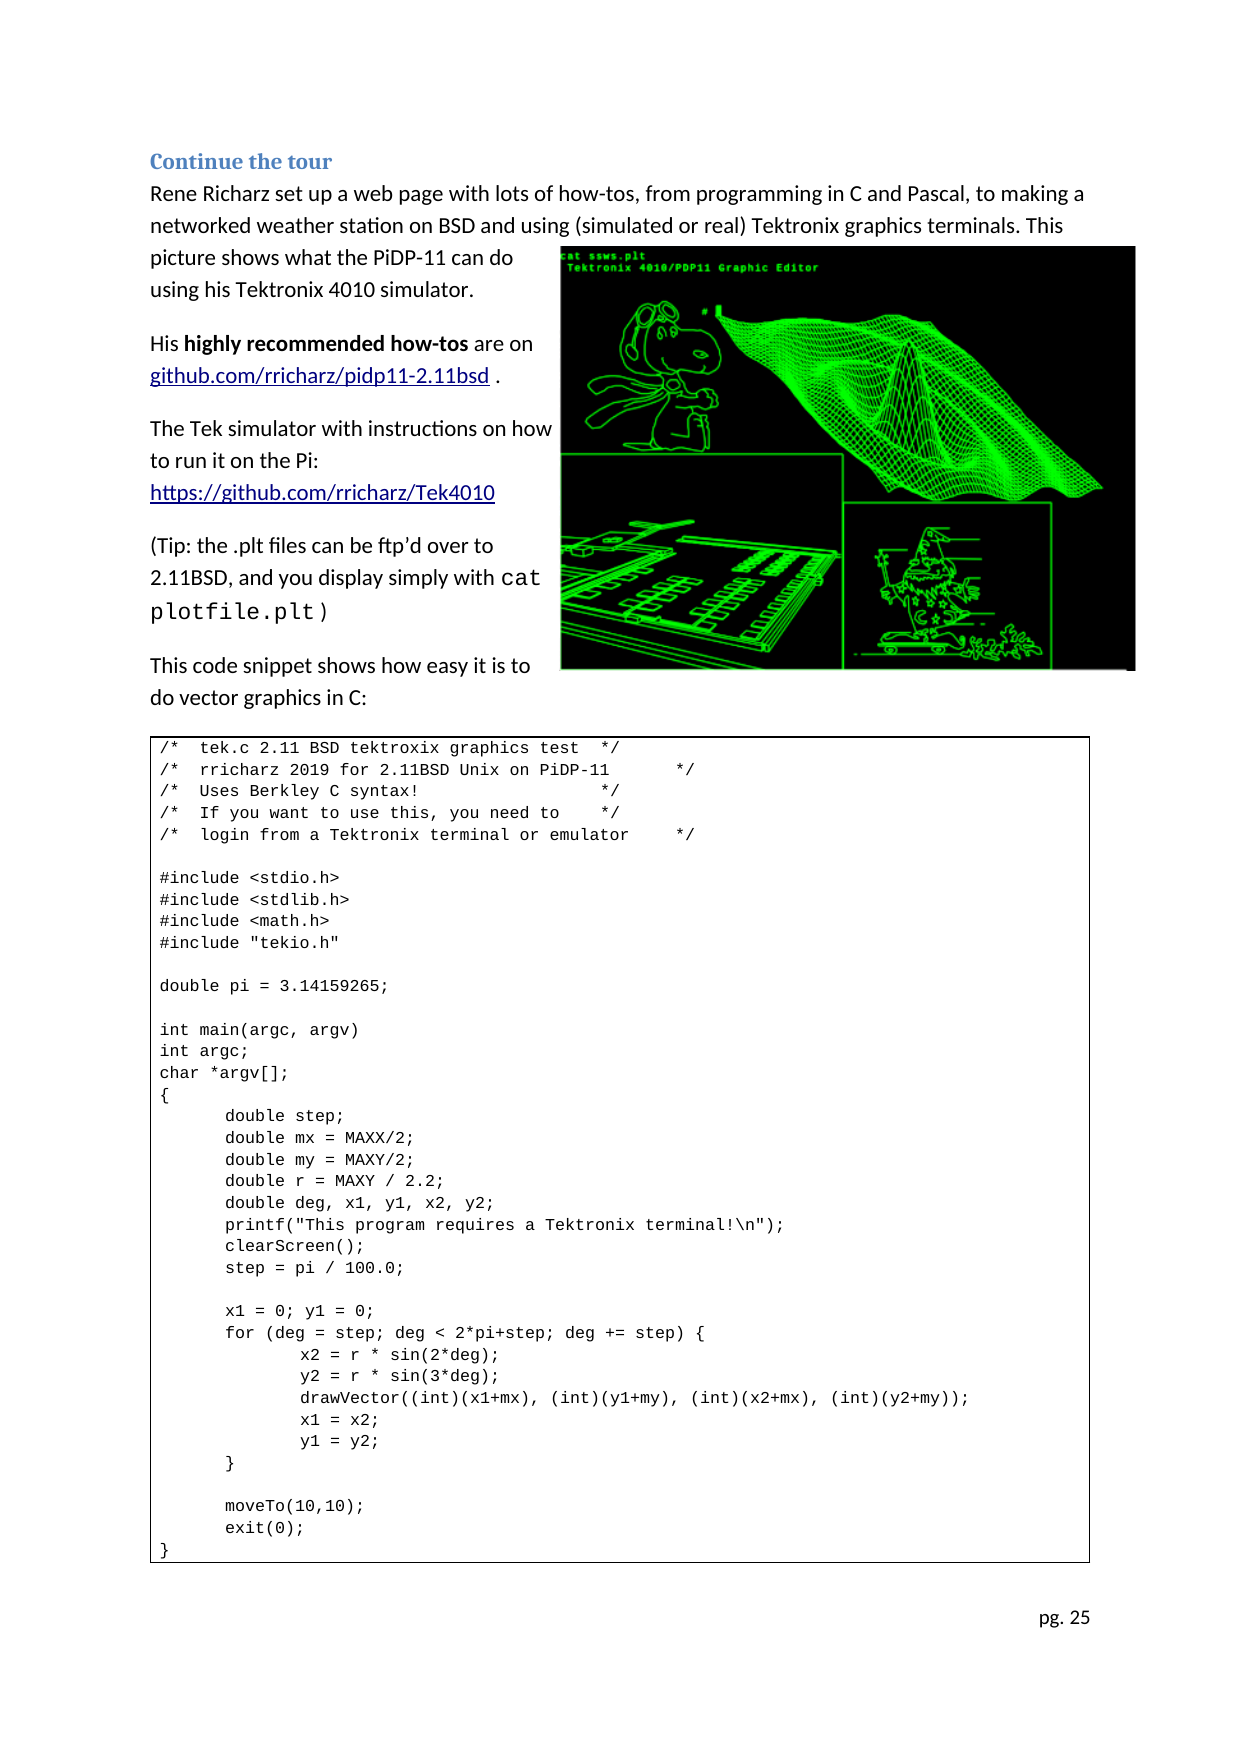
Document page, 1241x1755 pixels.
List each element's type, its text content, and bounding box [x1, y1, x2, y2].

text Rene Richarz set up a web page with lots of how-tos, from programming in C and Pascal, to making a networked weather station on BSD and using (simulated or real) Tektronix graphics terminals. This picture shows what the PiDP-11 can do using his Tektronix 4010 simulator. [150, 179, 1090, 304]
text { [151, 1083, 1089, 1105]
text char *argv[]; [151, 1061, 1089, 1083]
text drawVector((int)(x1+mx), (int)(y1+my), (int)(x2+mx), (int)(y2+my)); [151, 1386, 1089, 1408]
text The Tek simulator with instructions on how to run it on the Pi: https://github.com/rricharz/Tek4010 [150, 414, 559, 506]
text (Tip: the .plt files can be ftp’d over to 2.11BSD, and you display simply with cat plotfile.plt ) [150, 531, 559, 626]
text } [151, 1451, 1089, 1473]
text #include <stdio.h> [151, 866, 1089, 888]
text y1 = y2; [151, 1430, 1089, 1451]
text double step; [151, 1105, 1089, 1126]
text /* Uses Berkley C syntax! */ [151, 780, 1089, 801]
text double r = MAXY / 2.2; [151, 1170, 1089, 1191]
text /* login from a Tektronix terminal or emulator */ [151, 823, 1089, 845]
text double my = MAXY/2; [151, 1148, 1089, 1170]
picture [559, 246, 1136, 671]
text clearScreen(); [151, 1235, 1089, 1256]
text moveTo(10,10); [151, 1495, 1089, 1516]
text /* tek.c 2.11 BSD tektroxix graphics test */ [151, 738, 1089, 758]
text This code snippet shows how easy it is to do vector graphics in C: [150, 651, 1090, 711]
text double mx = MAXX/2; [151, 1126, 1089, 1148]
text #include <math.h> [151, 910, 1089, 931]
text #include <stdlib.h> [151, 888, 1089, 910]
text His highly recommended how-tos are on github.com/rricharz/pidp11-2.11bsd . [150, 329, 559, 389]
text y2 = r * sin(3*deg); [151, 1365, 1089, 1386]
text step = pi / 100.0; [151, 1256, 1089, 1278]
text } [151, 1538, 1089, 1562]
text double pi = 3.14159265; [151, 975, 1089, 997]
text int main(argc, argv) [151, 1018, 1089, 1040]
text /* If you want to use this, you need to */ [151, 801, 1089, 823]
text printf("This program requires a Tektronix terminal!\n"); [151, 1213, 1089, 1235]
text double deg, x1, y1, x2, y2; [151, 1191, 1089, 1213]
text x1 = x2; [151, 1408, 1089, 1430]
text /* rricharz 2019 for 2.11BSD Unix on PiDP-11 */ [151, 758, 1089, 780]
text x1 = 0; y1 = 0; [151, 1300, 1089, 1321]
text Continue the tour [150, 149, 1090, 175]
text for (deg = step; deg < 2*pi+step; deg += step) { [151, 1321, 1089, 1343]
text int argc; [151, 1040, 1089, 1061]
text exit(0); [151, 1516, 1089, 1538]
text #include "tekio.h" [151, 931, 1089, 953]
text x2 = r * sin(2*deg); [151, 1343, 1089, 1365]
